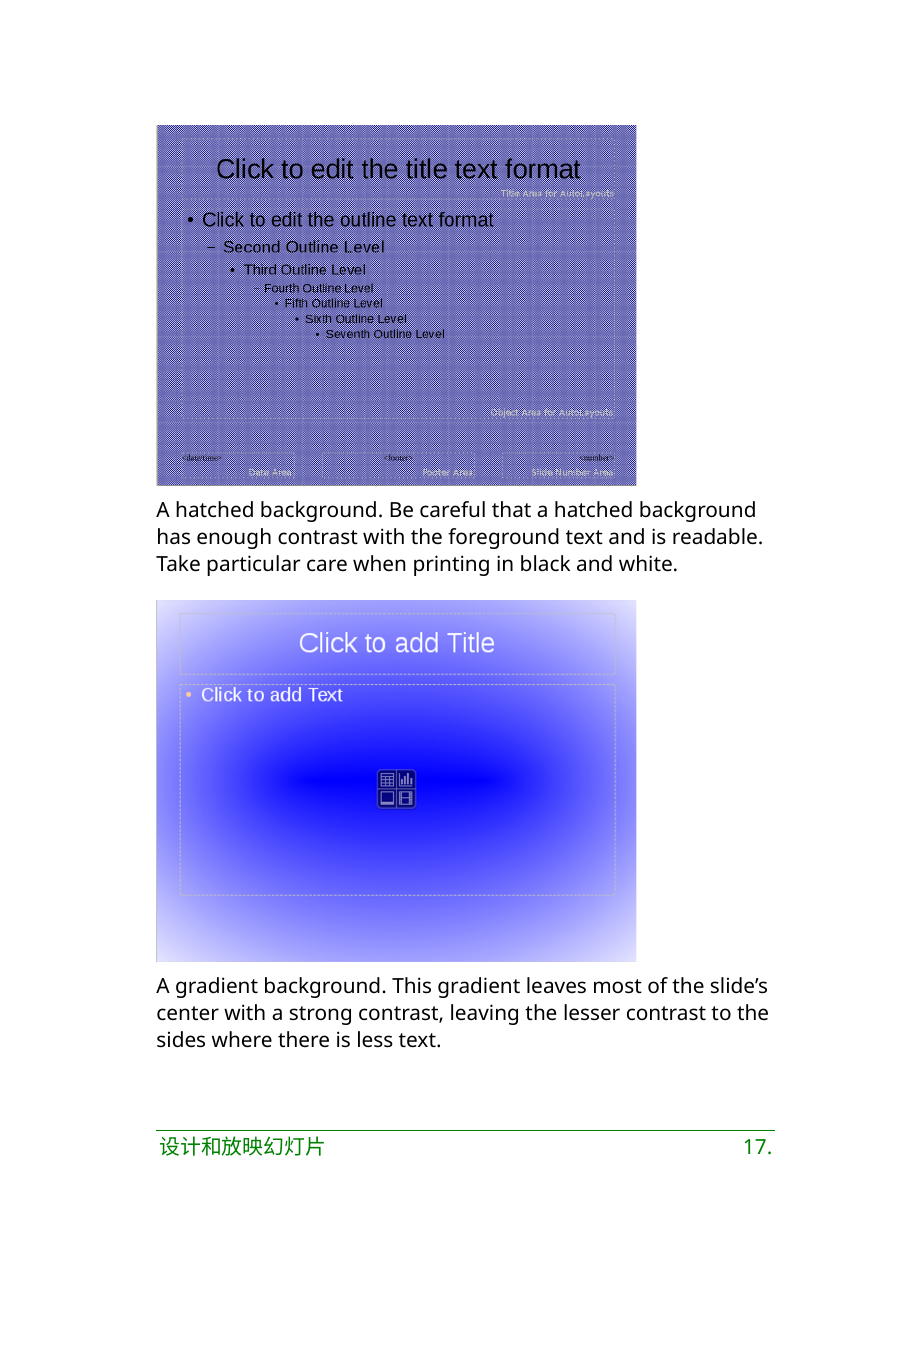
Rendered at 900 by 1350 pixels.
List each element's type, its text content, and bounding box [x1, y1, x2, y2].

table_header [156, 125, 775, 488]
picture [156, 125, 637, 486]
table_header [156, 600, 775, 964]
table_cell A gradient background. This gradient leaves most of the slide’s center with a strong contrast, leaving the lesser contrast to the sides where there is less text. [156, 964, 775, 1053]
picture [156, 600, 637, 962]
table_cell A hatched background. Be careful that a hatched background has enough contrast with the foreground text and is readable. Take particular care when printing in black and white. [156, 488, 775, 577]
